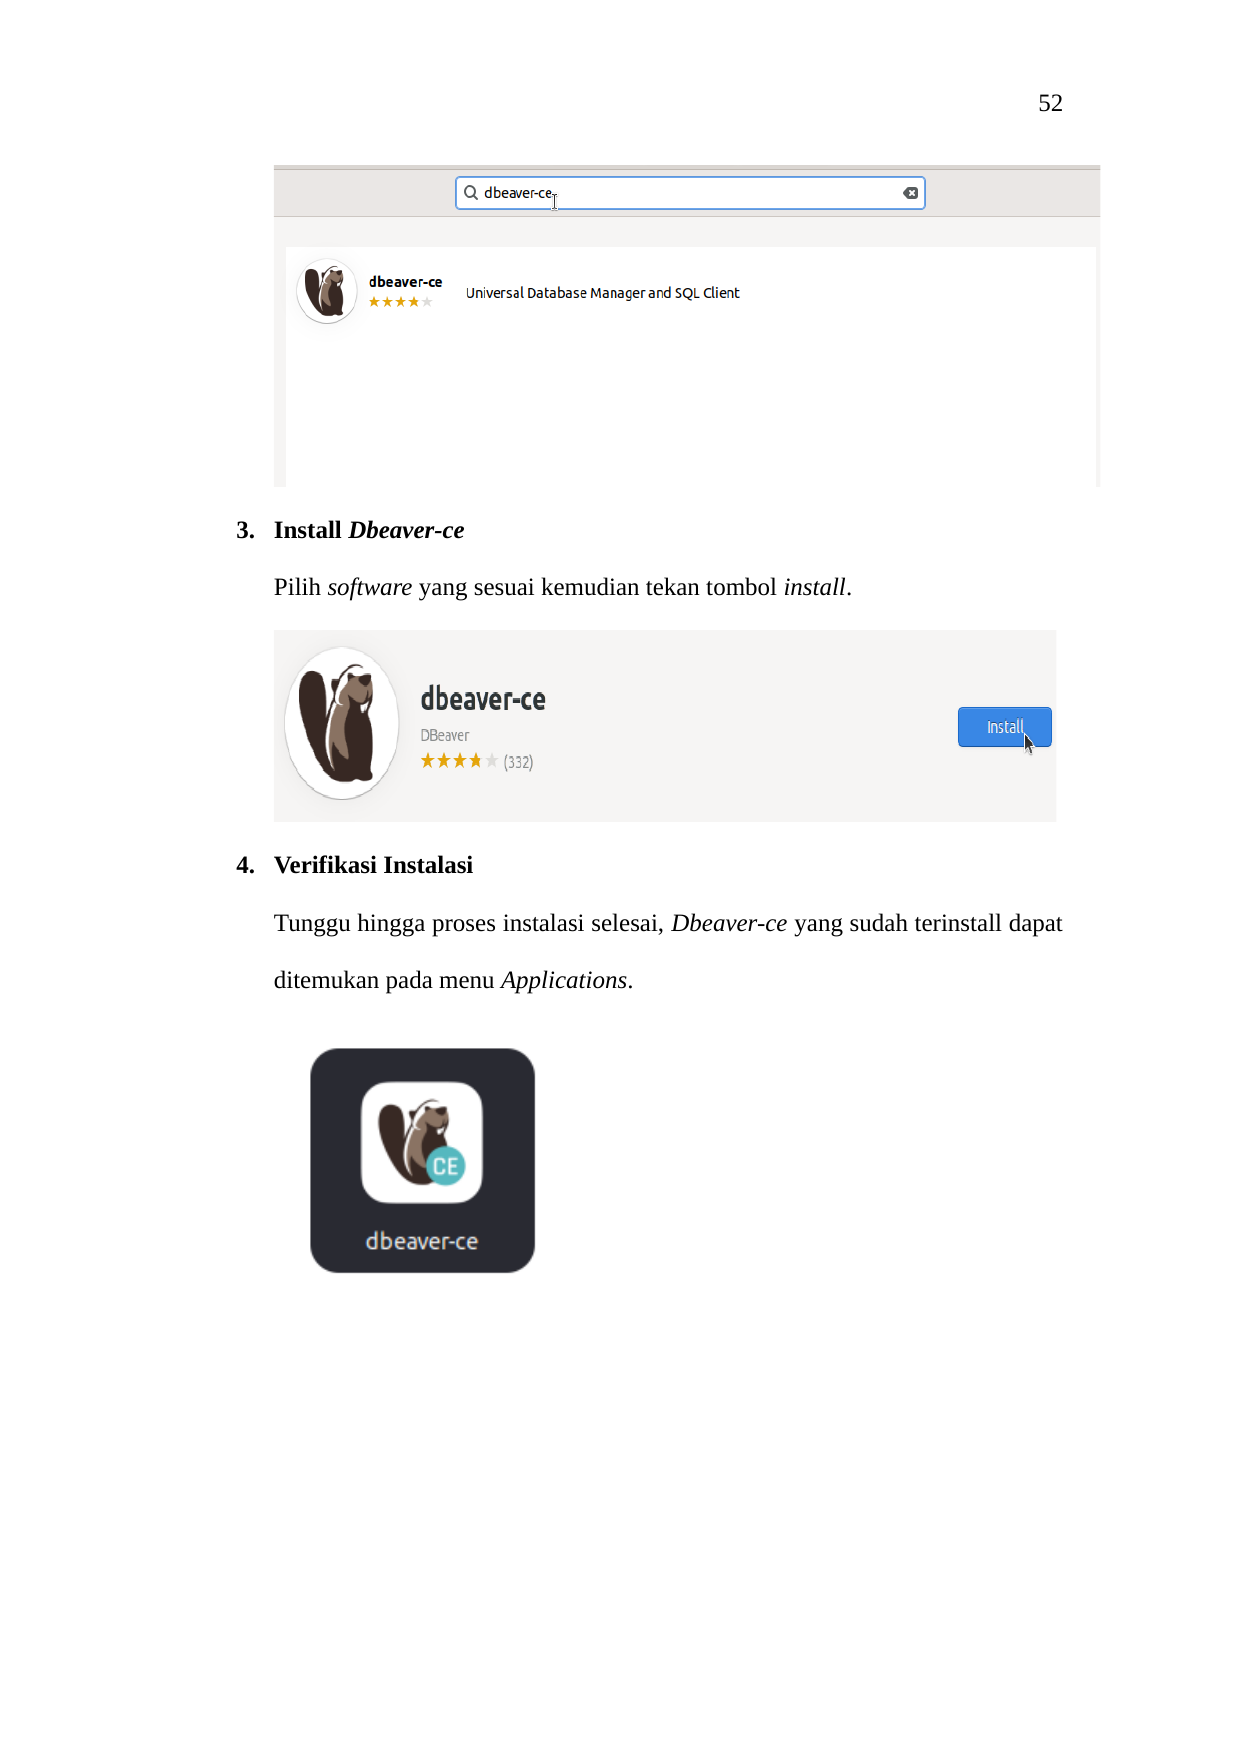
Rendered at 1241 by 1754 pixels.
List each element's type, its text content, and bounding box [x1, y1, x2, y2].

list Pilih software yang sesuai kemudian tekan tombol install. [236, 572, 1063, 601]
list Tunggu hingga proses instalasi selesai, Dbeaver-ce yang sudah terinstall dapat ditemukan pada menu Applications. [236, 908, 1063, 994]
picture [273, 630, 1057, 822]
list Install Dbeaver-ce [236, 515, 1063, 544]
list Verifikasi Instalasi [236, 850, 1063, 879]
picture [273, 165, 1101, 487]
picture [273, 1022, 576, 1292]
